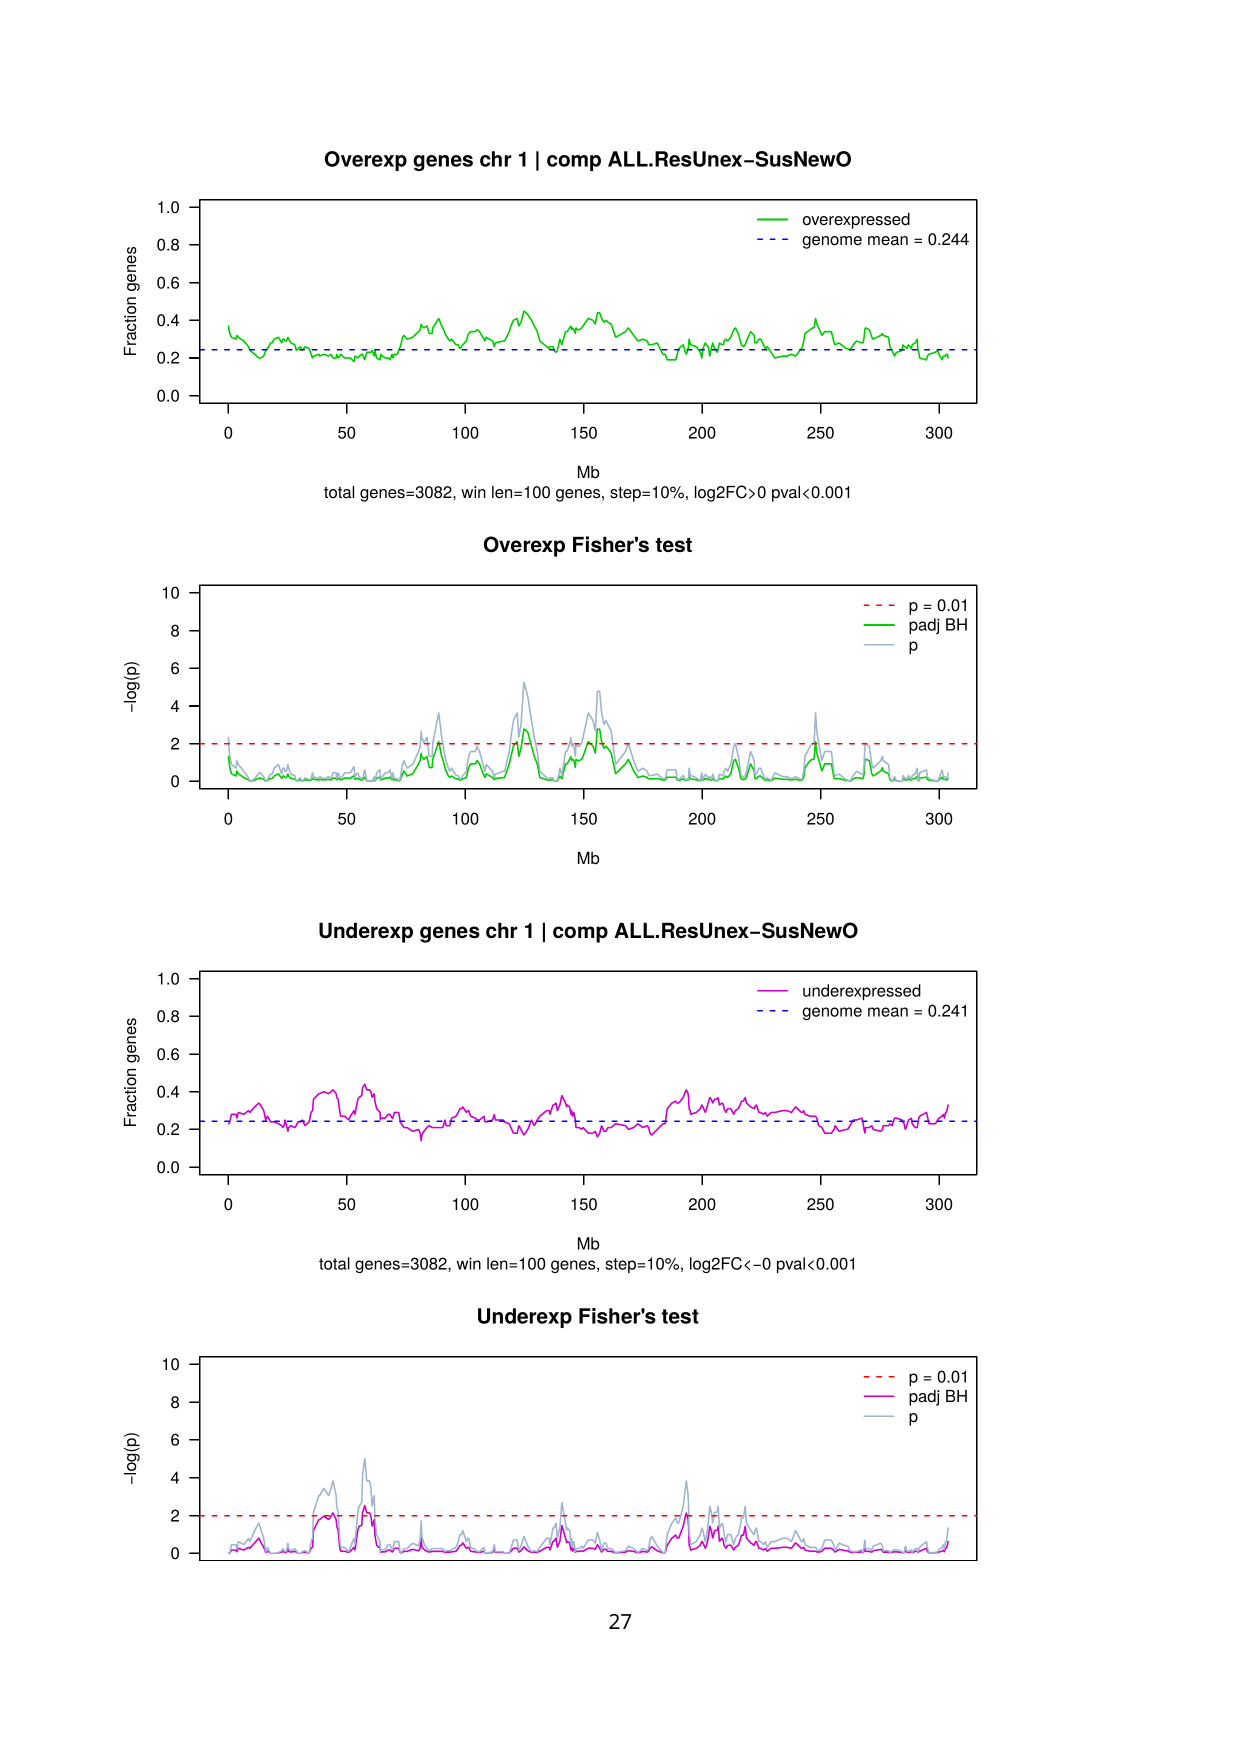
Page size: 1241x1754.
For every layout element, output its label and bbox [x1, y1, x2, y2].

picture [118, 118, 1019, 1561]
